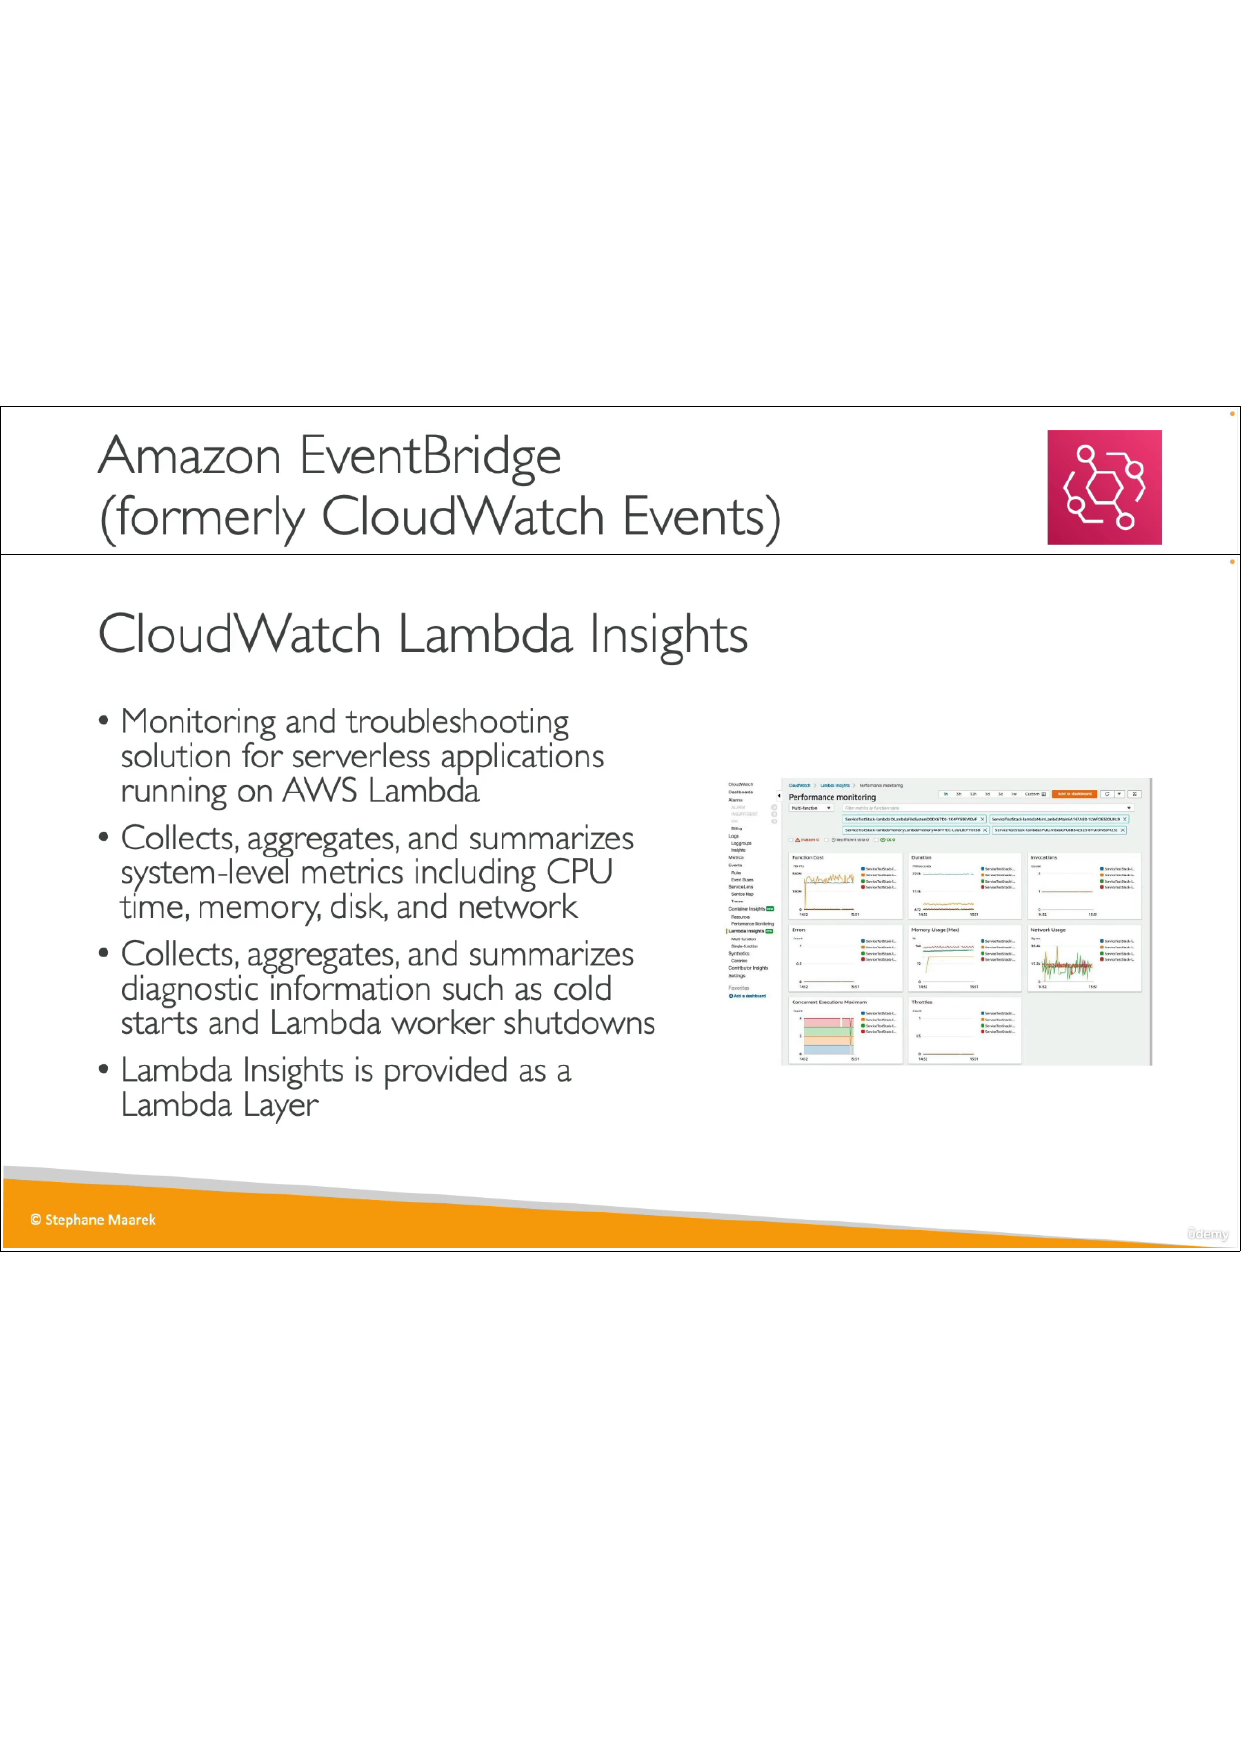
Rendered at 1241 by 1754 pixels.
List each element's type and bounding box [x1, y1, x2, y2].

picture [3, 557, 1238, 1248]
picture [3, 408, 1238, 554]
